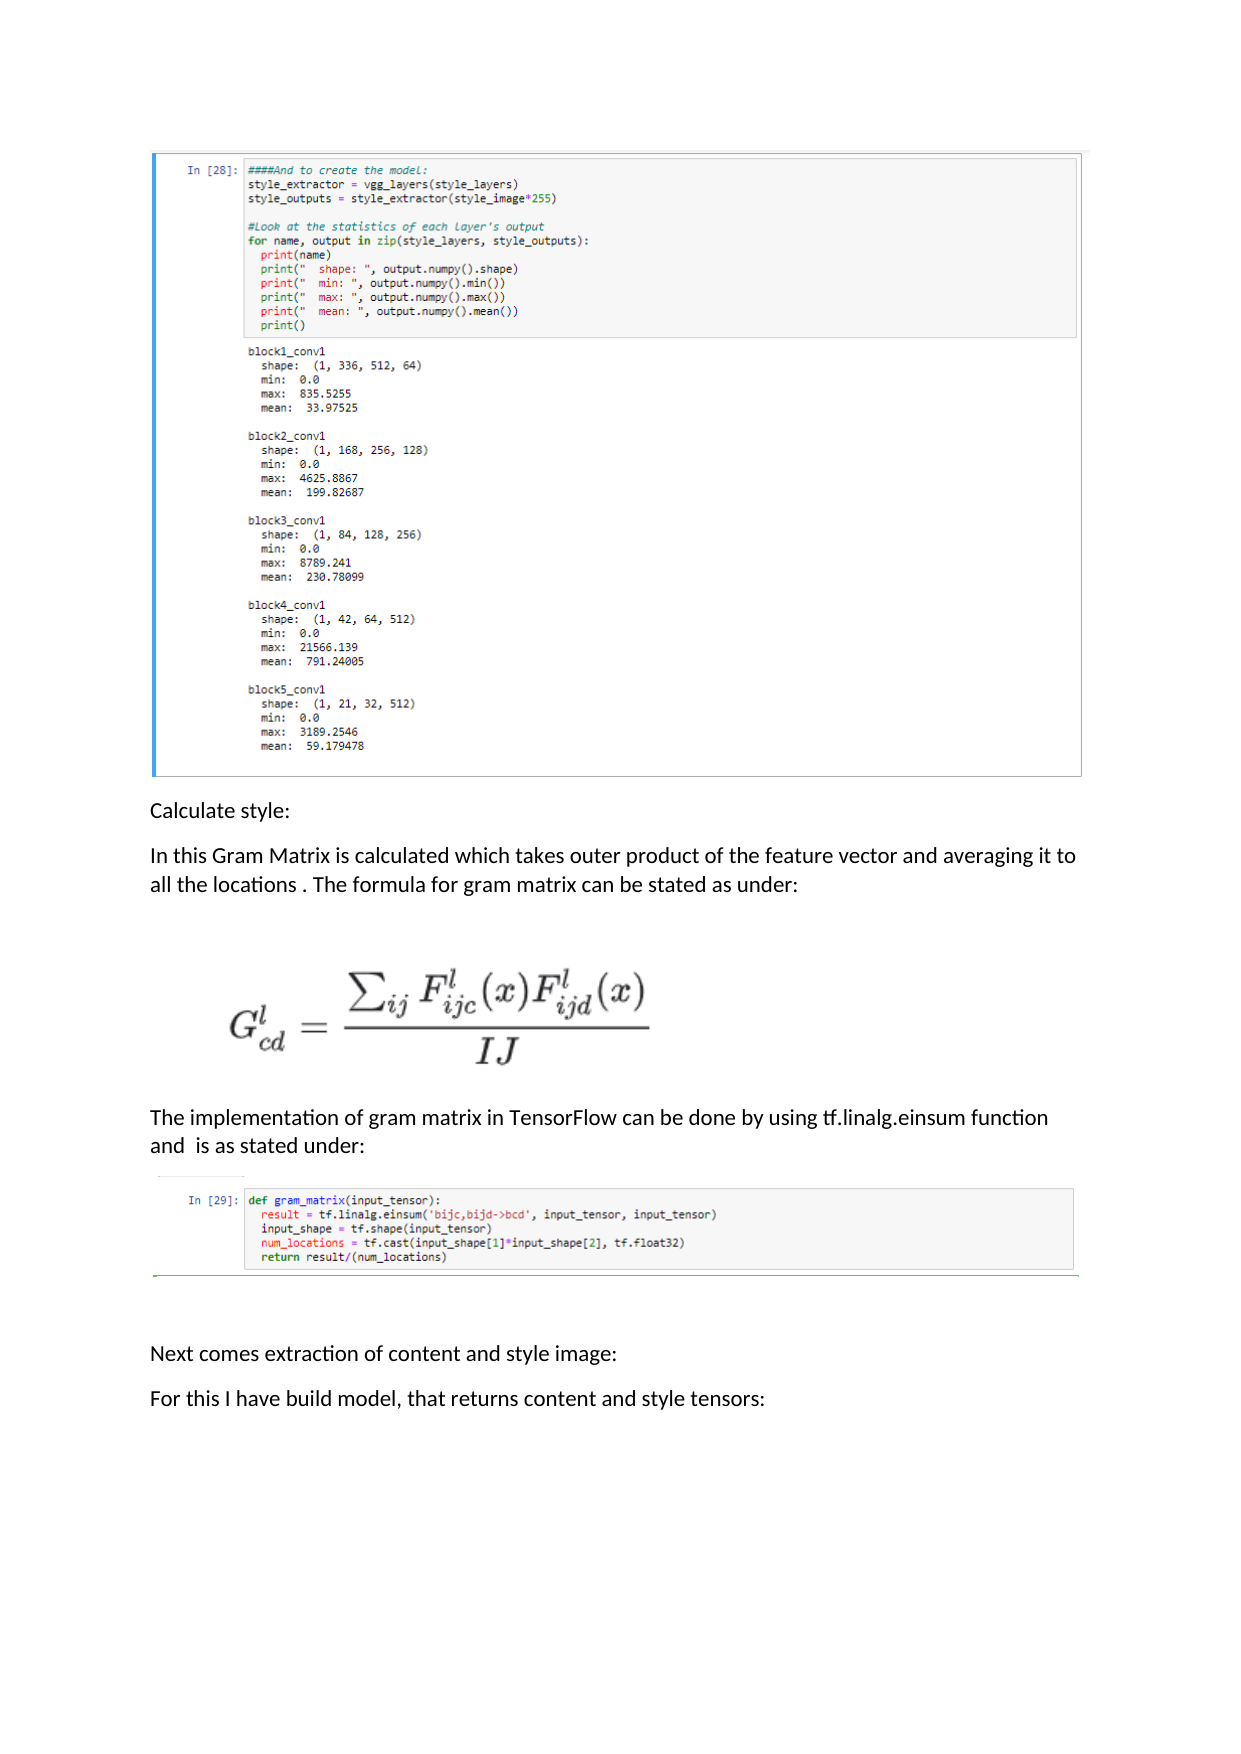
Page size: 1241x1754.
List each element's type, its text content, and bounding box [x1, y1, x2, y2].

text In this Gram Matrix is calculated which takes outer product of the feature vector and averaging it to all the locations . The formula for gram matrix can be stated as under: [150, 841, 1090, 898]
text Calculate style: [150, 796, 1090, 824]
text Next comes extraction of content and style image: [150, 1339, 1090, 1367]
text The implementation of gram matrix in TensorFlow can be done by using tf.linalg.einsum function and is as stated under: [150, 1103, 1090, 1159]
text For this I have build model, that returns content and style tensors: [150, 1384, 1090, 1412]
